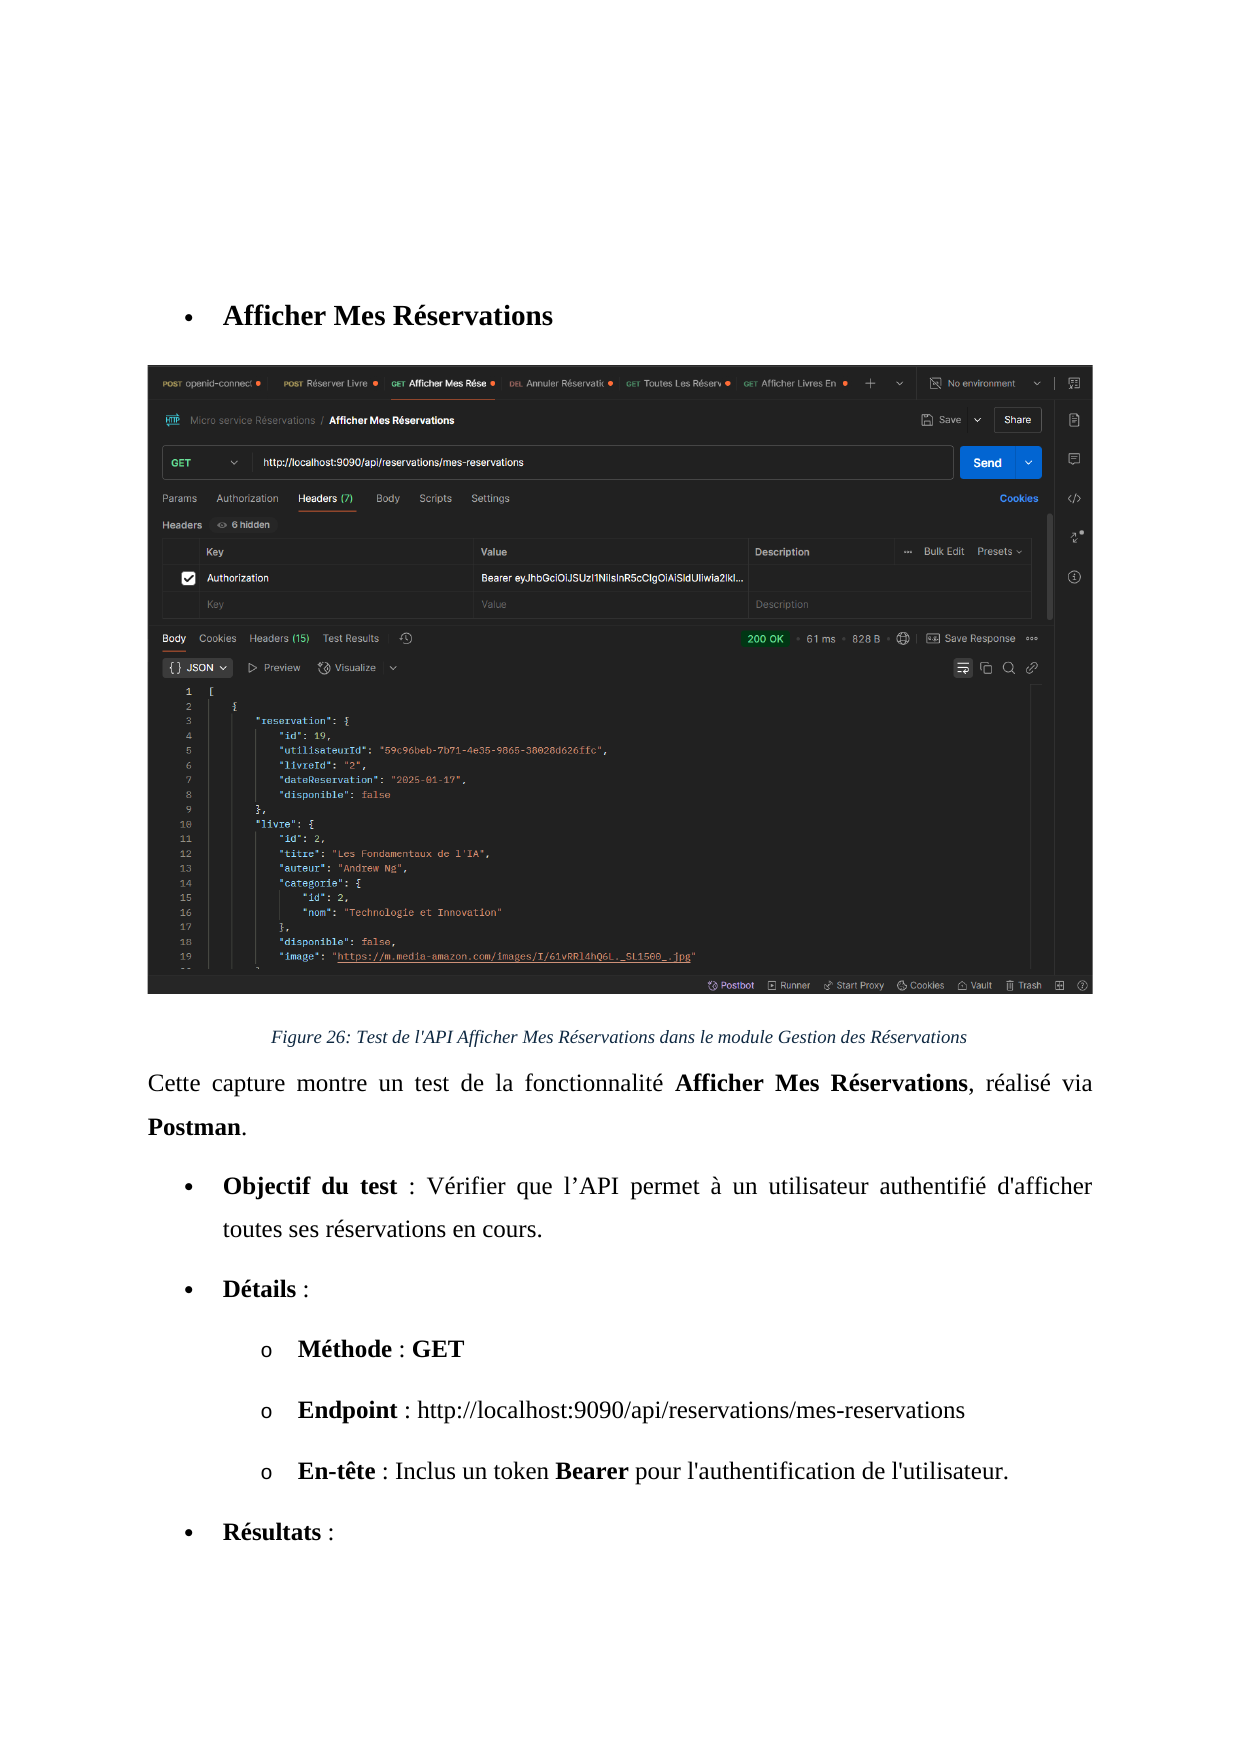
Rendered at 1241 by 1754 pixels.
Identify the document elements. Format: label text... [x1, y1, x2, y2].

text Cette capture montre un test de la fonctionnalité Afficher Mes Réservations, réalisé via Postman. [148, 1068, 1093, 1140]
list Résultats : [185, 1517, 1093, 1546]
list Afficher Mes Réservations [185, 298, 1093, 331]
list Méthode : GET [260, 1334, 1093, 1364]
text Figure 26: Test de l'API Afficher Mes Réservations dans le module Gestion des Réservations [148, 1026, 1093, 1048]
list Objectif du test : Vérifier que l’API permet à un utilisateur authentifié d'afficher toutes ses réservations en cours. [185, 1171, 1093, 1243]
list Détails : [185, 1274, 1093, 1303]
list En-tête : Inclus un token Bearer pour l'authentification de l'utilisateur. [260, 1456, 1093, 1486]
list Endpoint : http://localhost:9090/api/reservations/mes-reservations [260, 1395, 1093, 1425]
